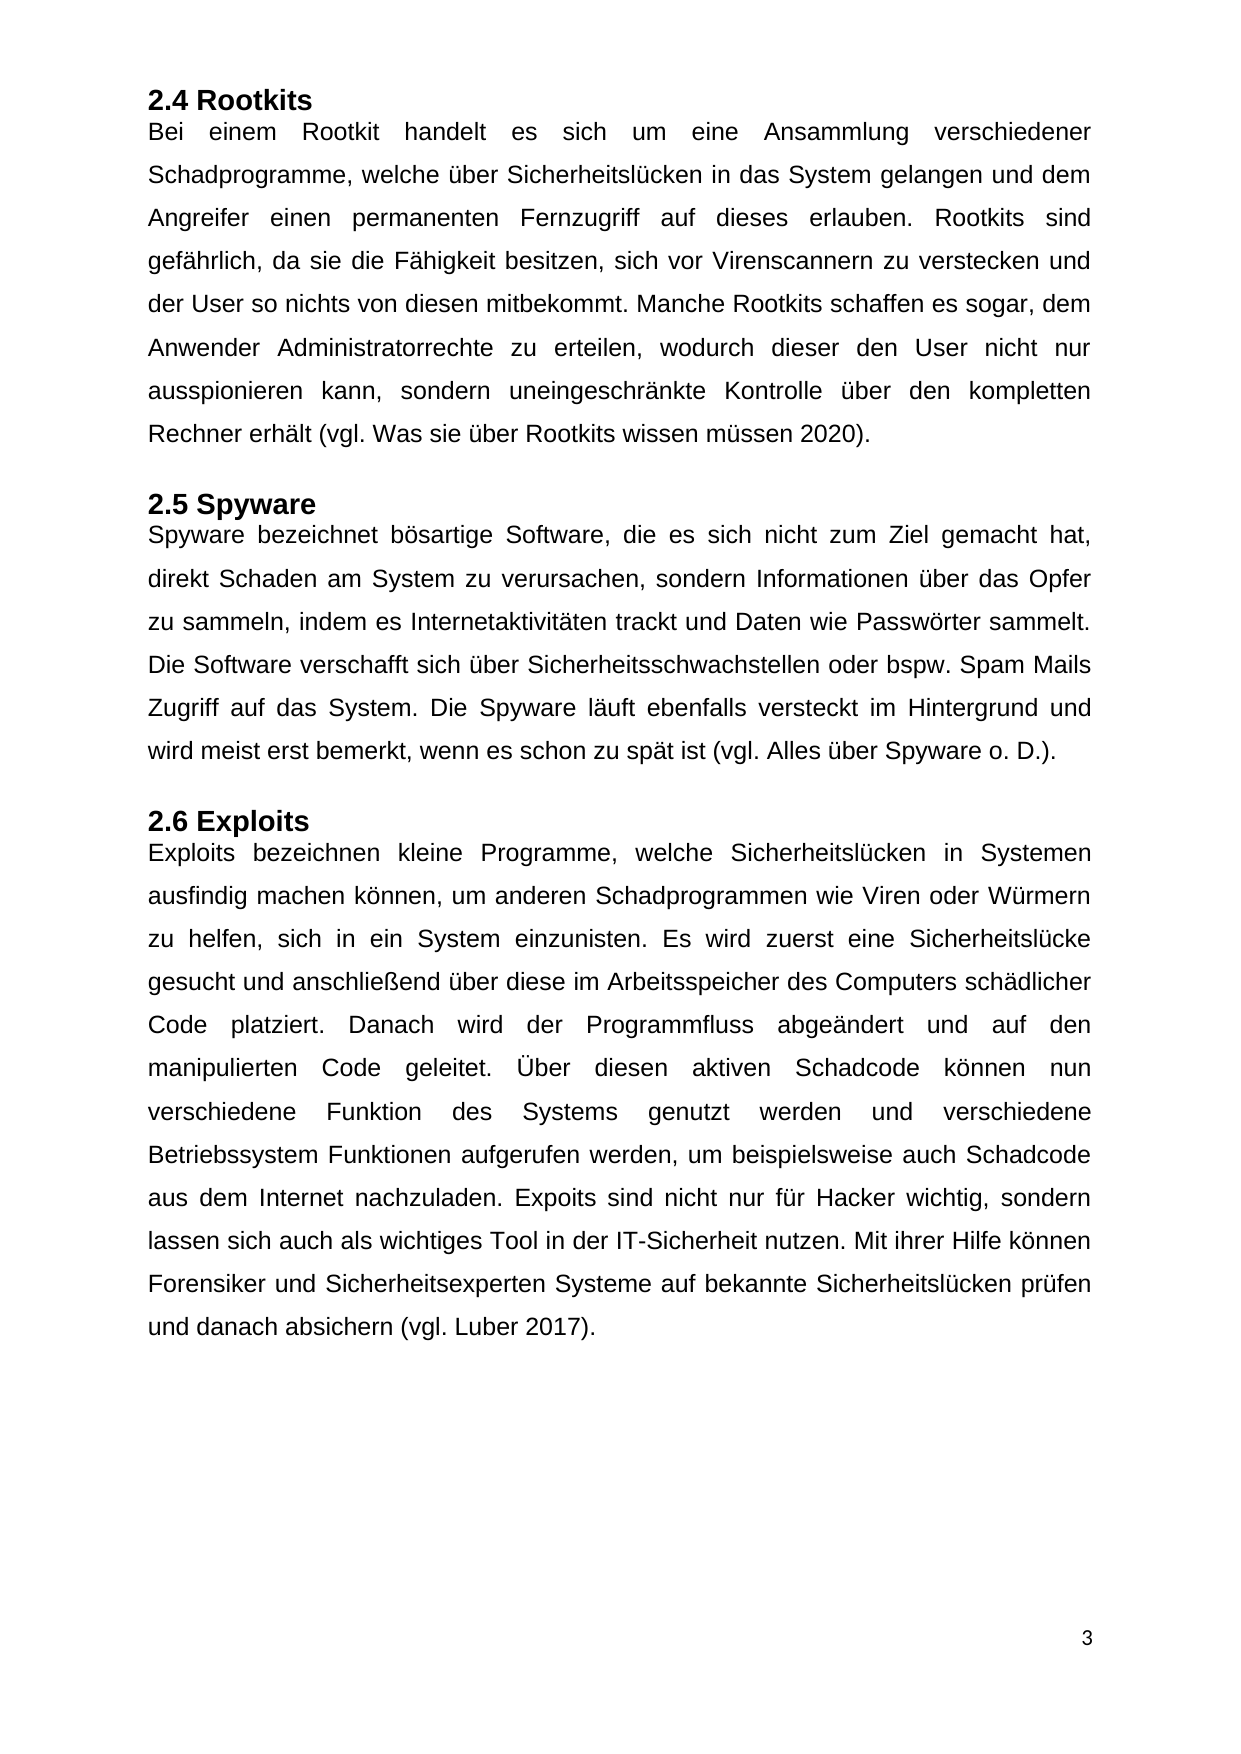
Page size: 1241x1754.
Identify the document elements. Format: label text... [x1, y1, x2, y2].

text Spyware bezeichnet bösartige Software, die es sich nicht zum Ziel gemacht hat, direkt Schaden am System zu verursachen, sondern Informationen über das Opfer zu sammeln, indem es Internetaktivitäten trackt und Daten wie Passwörter sammelt. Die Software verschafft sich über Sicherheitsschwachstellen oder bspw. Spam Mails Zugriff auf das System. Die Spyware läuft ebenfalls versteckt im Hintergrund und wird meist erst bemerkt, wenn es schon zu spät ist (vgl. Alles über Spyware o. D.). [148, 520, 1093, 765]
subtitle 2.5 Spyware [148, 487, 1093, 520]
text Bei einem Rootkit handelt es sich um eine Ansammlung verschiedener Schadprogramme, welche über Sicherheitslücken in das System gelangen und dem Angreifer einen permanenten Fernzugriff auf dieses erlauben. Rootkits sind gefährlich, da sie die Fähigkeit besitzen, sich vor Virenscannern zu verstecken und der User so nichts von diesen mitbekommt. Manche Rootkits schaffen es sogar, dem Anwender Administratorrechte zu erteilen, wodurch dieser den User nicht nur ausspionieren kann, sondern uneingeschränkte Kontrolle über den kompletten Rechner erhält (vgl. Was sie über Rootkits wissen müssen 2020). [148, 117, 1093, 447]
text Exploits bezeichnen kleine Programme, welche Sicherheitslücken in Systemen ausfindig machen können, um anderen Schadprogrammen wie Viren oder Würmern zu helfen, sich in ein System einzunisten. Es wird zuerst eine Sicherheitslücke gesucht und anschließend über diese im Arbeitsspeicher des Computers schädlicher Code platziert. Danach wird der Programmfluss abgeändert und auf den manipulierten Code geleitet. Über diesen aktiven Schadcode können nun verschiedene Funktion des Systems genutzt werden und verschiedene Betriebssystem Funktionen aufgerufen werden, um beispielsweise auch Schadcode aus dem Internet nachzuladen. Expoits sind nicht nur für Hacker wichtig, sondern lassen sich auch als wichtiges Tool in der IT-Sicherheit nutzen. Mit ihrer Hilfe können Forensiker und Sicherheitsexperten Systeme auf bekannte Sicherheitslücken prüfen und danach absichern (vgl. Luber 2017). [148, 838, 1093, 1341]
subtitle 2.6 Exploits [148, 804, 1093, 838]
subtitle 2.4 Rootkits [148, 83, 1093, 117]
